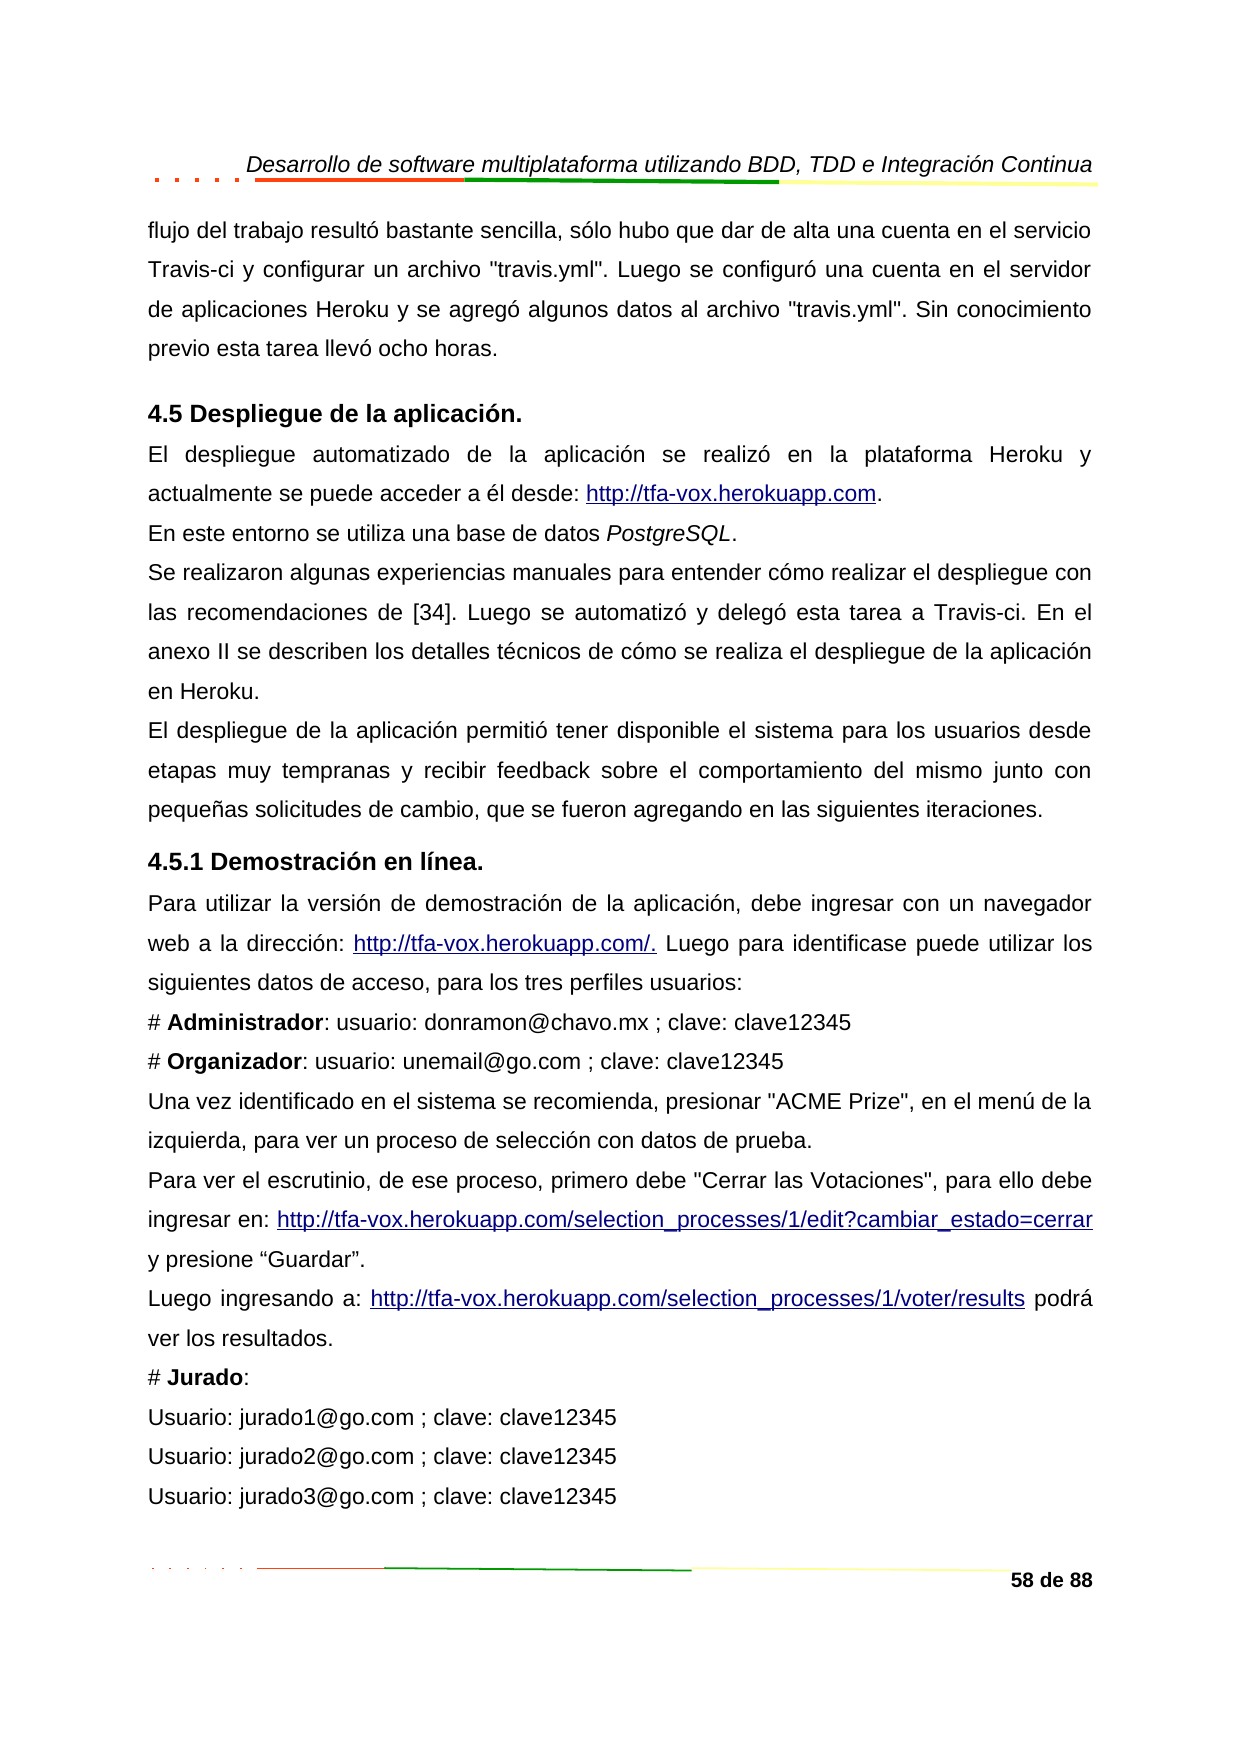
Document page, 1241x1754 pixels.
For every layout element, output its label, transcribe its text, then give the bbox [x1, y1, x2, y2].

text En este entorno se utiliza una base de datos PostgreSQL. [148, 520, 1093, 546]
subtitle 4.5 Despliegue de la aplicación. [148, 399, 1093, 428]
text # Jurado: [148, 1364, 1093, 1391]
text # Administrador: usuario: donramon@chavo.mx ; clave: clave12345 [148, 1009, 1093, 1035]
text Usuario: jurado2@go.com ; clave: clave12345 [148, 1443, 1093, 1469]
text 4.5.1 Demostración en línea. [148, 847, 1093, 876]
text Usuario: jurado1@go.com ; clave: clave12345 [148, 1404, 1093, 1430]
text Luego ingresando a: http://tfa-vox.herokuapp.com/selection_processes/1/voter/results podrá ver los resultados. [148, 1285, 1093, 1351]
text Para ver el escrutinio, de ese proceso, primero debe "Cerrar las Votaciones", para ello debe ingresar en: http://tfa-vox.herokuapp.com/selection_processes/1/edit?cambiar_estado=cerrar y presione “Guardar”. [148, 1167, 1093, 1272]
text El despliegue automatizado de la aplicación se realizó en la plataforma Heroku y actualmente se puede acceder a él desde: http://tfa-vox.herokuapp.com. [148, 441, 1093, 507]
text El despliegue de la aplicación permitió tener disponible el sistema para los usuarios desde etapas muy tempranas y recibir feedback sobre el comportamiento del mismo junto con pequeñas solicitudes de cambio, que se fueron agregando en las siguientes iteraciones. [148, 717, 1093, 822]
text Una vez identificado en el sistema se recomienda, presionar "ACME Prize", en el menú de la izquierda, para ver un proceso de selección con datos de prueba. [148, 1088, 1093, 1154]
text Para utilizar la versión de demostración de la aplicación, debe ingresar con un navegador web a la dirección: http://tfa-vox.herokuapp.com/. Luego para identificase puede utilizar los siguientes datos de acceso, para los tres perfiles usuarios: [148, 890, 1093, 996]
text Usuario: jurado3@go.com ; clave: clave12345 [148, 1483, 1093, 1509]
text Se realizaron algunas experiencias manuales para entender cómo realizar el despliegue con las recomendaciones de [34]. Luego se automatizó y delegó esta tarea a Travis-ci. En el anexo II se describen los detalles técnicos de cómo se realiza el despliegue de la aplicación en Heroku. [148, 559, 1093, 704]
text # Organizador: usuario: unemail@go.com ; clave: clave12345 [148, 1048, 1093, 1075]
text flujo del trabajo resultó bastante sencilla, sólo hubo que dar de alta una cuenta en el servicio Travis-ci y configurar un archivo "travis.yml". Luego se configuró una cuenta en el servidor de aplicaciones Heroku y se agregó algunos datos al archivo "travis.yml". Sin conocimiento previo esta tarea llevó ocho horas. [148, 217, 1093, 361]
